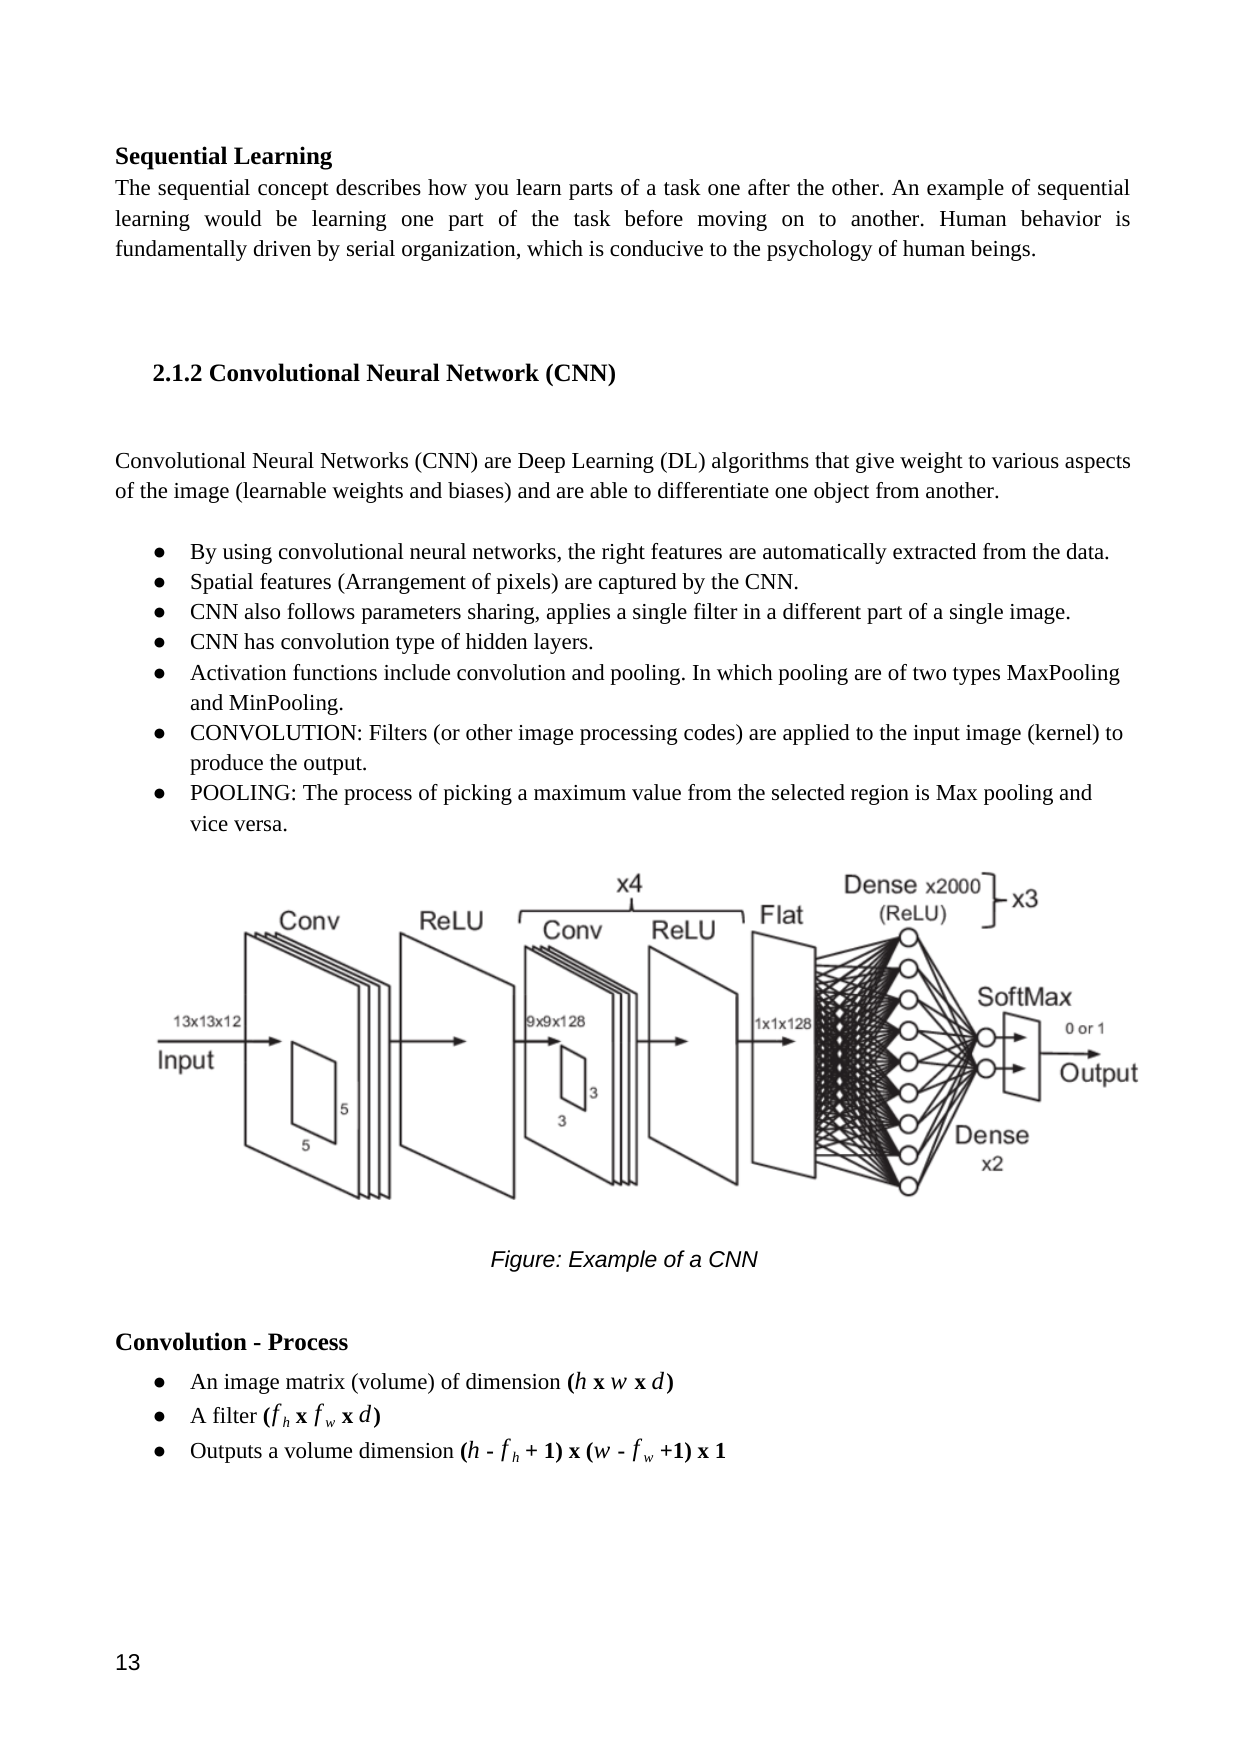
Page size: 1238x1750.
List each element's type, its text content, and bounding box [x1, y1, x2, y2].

list CNN has convolution type of hidden layers. [152, 628, 1133, 655]
list CNN also follows parameters sharing, applies a single filter in a different part of a single image. [152, 598, 1133, 624]
picture [151, 870, 1173, 1200]
list By using convolutional neural networks, the right features are automatically extracted from the data. [152, 538, 1133, 564]
list CONVOLUTION: Filters (or other image processing codes) are applied to the input image (kernel) to produce the output. [152, 719, 1133, 776]
list An image matrix (volume) of dimension ( x x ) [152, 1368, 1133, 1395]
text Convolutional Neural Networks (CNN) are Deep Learning (DL) algorithms that give weight to various aspects of the image (learnable weights and biases) and are able to differentiate one object from another. [115, 447, 1133, 504]
list Activation functions include convolution and pooling. In which pooling are of two types MaxPooling and MinPooling. [152, 658, 1133, 715]
list POOLING: The process of picking a maximum value from the selected region is Max pooling and vice versa. [152, 779, 1133, 836]
list A filter ( x x ) [152, 1399, 1133, 1431]
title Convolution - Process [115, 1327, 1133, 1355]
subtitle 2.1.2 Convolutional Neural Network (CNN) [152, 358, 1135, 387]
text The sequential concept describes how you learn parts of a task one after the other. An example of sequential learning would be learning one part of the task before moving on to another. Human behavior is fundamentally driven by serial organization, which is conducive to the psychology of human beings. [115, 174, 1133, 261]
list Spatial features (Arrangement of pixels) are captured by the CNN. [152, 568, 1133, 594]
subtitle Sequential Learning [115, 141, 1133, 170]
text Figure: Example of a CNN [115, 1246, 1133, 1273]
list Outputs a volume dimension ( - + 1) x ( - +1) x 1 [152, 1434, 1133, 1466]
